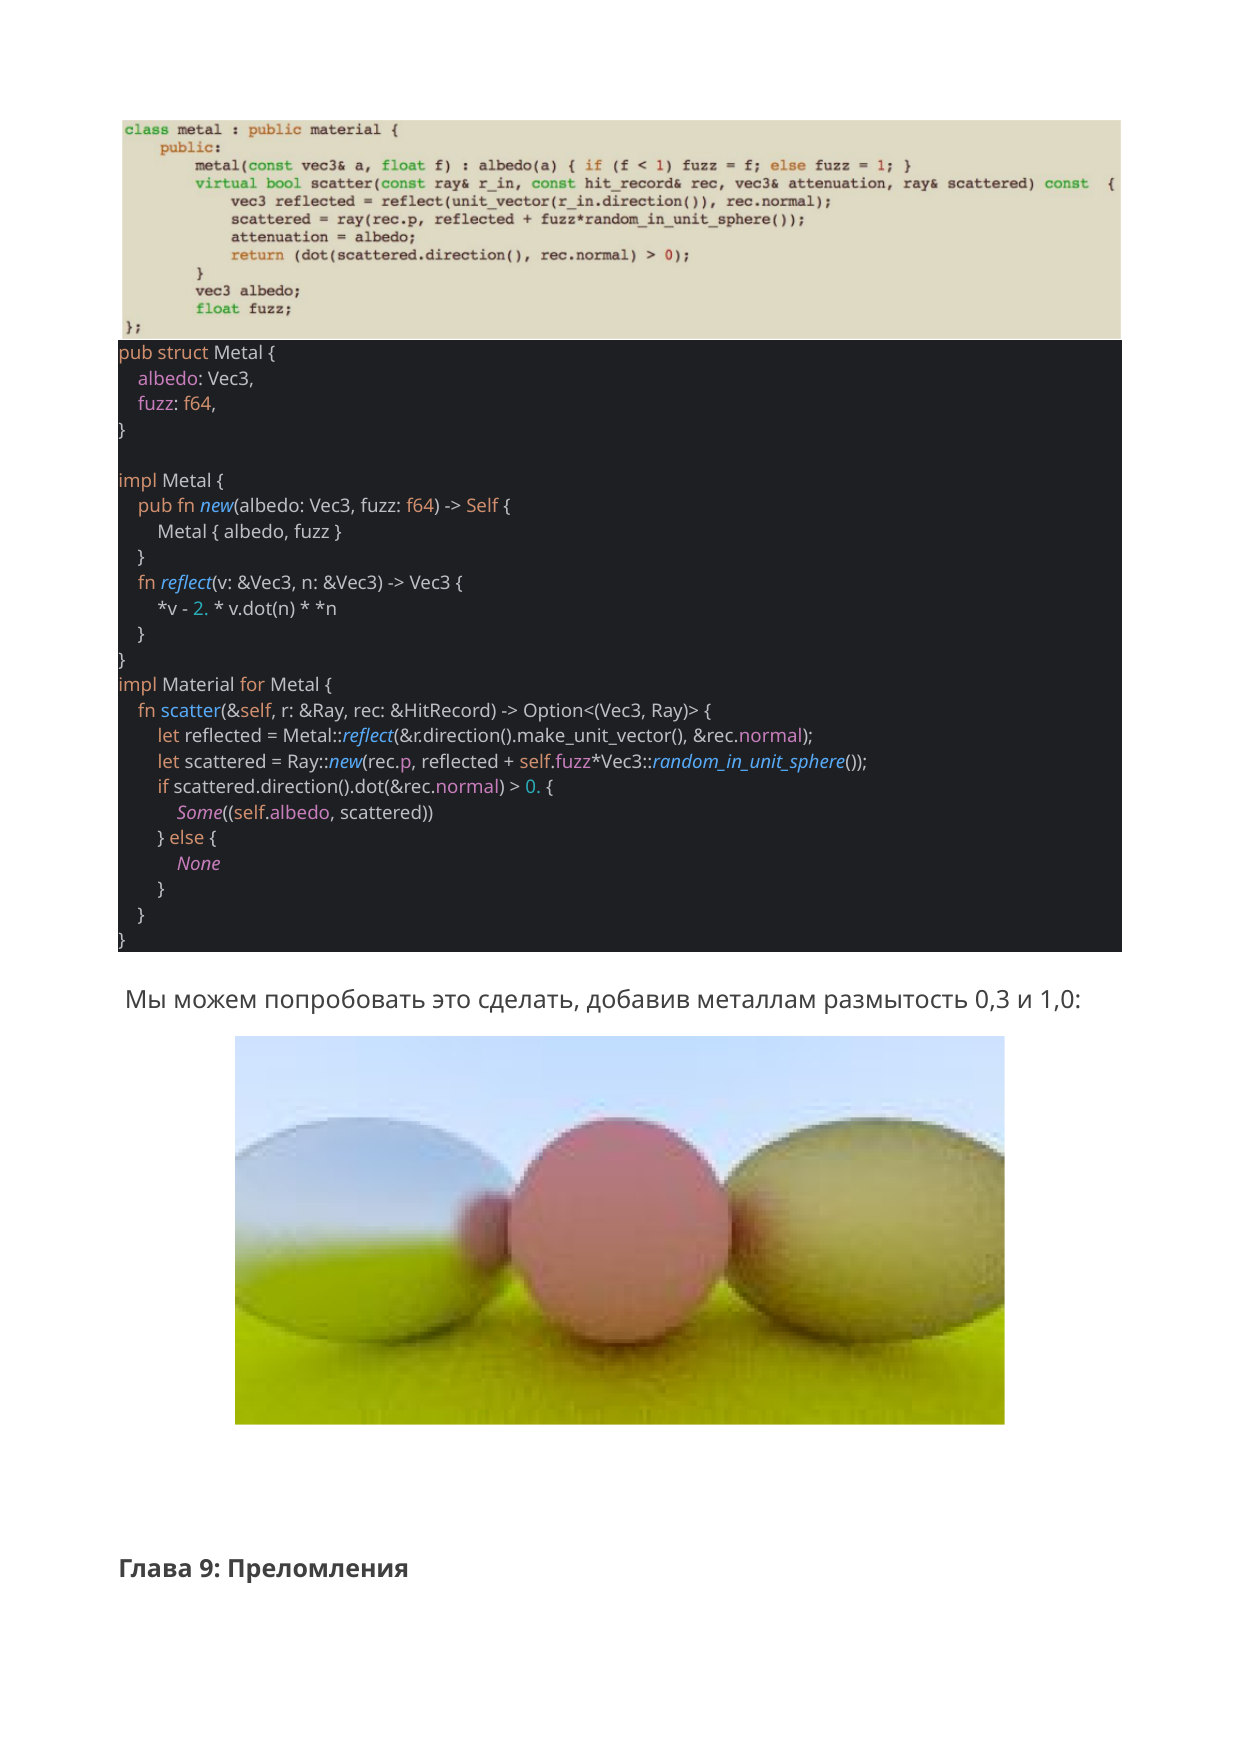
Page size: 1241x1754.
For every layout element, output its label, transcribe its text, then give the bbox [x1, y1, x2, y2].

text pub struct Metal { albedo: Vec3, fuzz: f64, } impl Metal { pub fn new(albedo: Vec3, fuzz: f64) -> Self { Metal { albedo, fuzz } } fn reflect(v: &Vec3, n: &Vec3) -> Vec3 { *v - 2. * v.dot(n) * *n } } impl Material for Metal { fn scatter(&self, r: &Ray, rec: &HitRecord) -> Option<(Vec3, Ray)> { let reflected = Metal::reflect(&r.direction().make_unit_vector(), &rec.normal); let scattered = Ray::new(rec.p, reflected + self.fuzz*Vec3::random_in_unit_sphere()); if scattered.direction().dot(&rec.normal) > 0. { Some((self.albedo, scattered)) } else { None } } } [118, 340, 1122, 952]
text Мы можем попробовать это сделать, добавив металлам размытость 0,3 и 1,0: [118, 972, 1122, 1016]
picture [118, 118, 1123, 340]
text Глава 9: Преломления [118, 1541, 1122, 1584]
picture [235, 1036, 1005, 1426]
